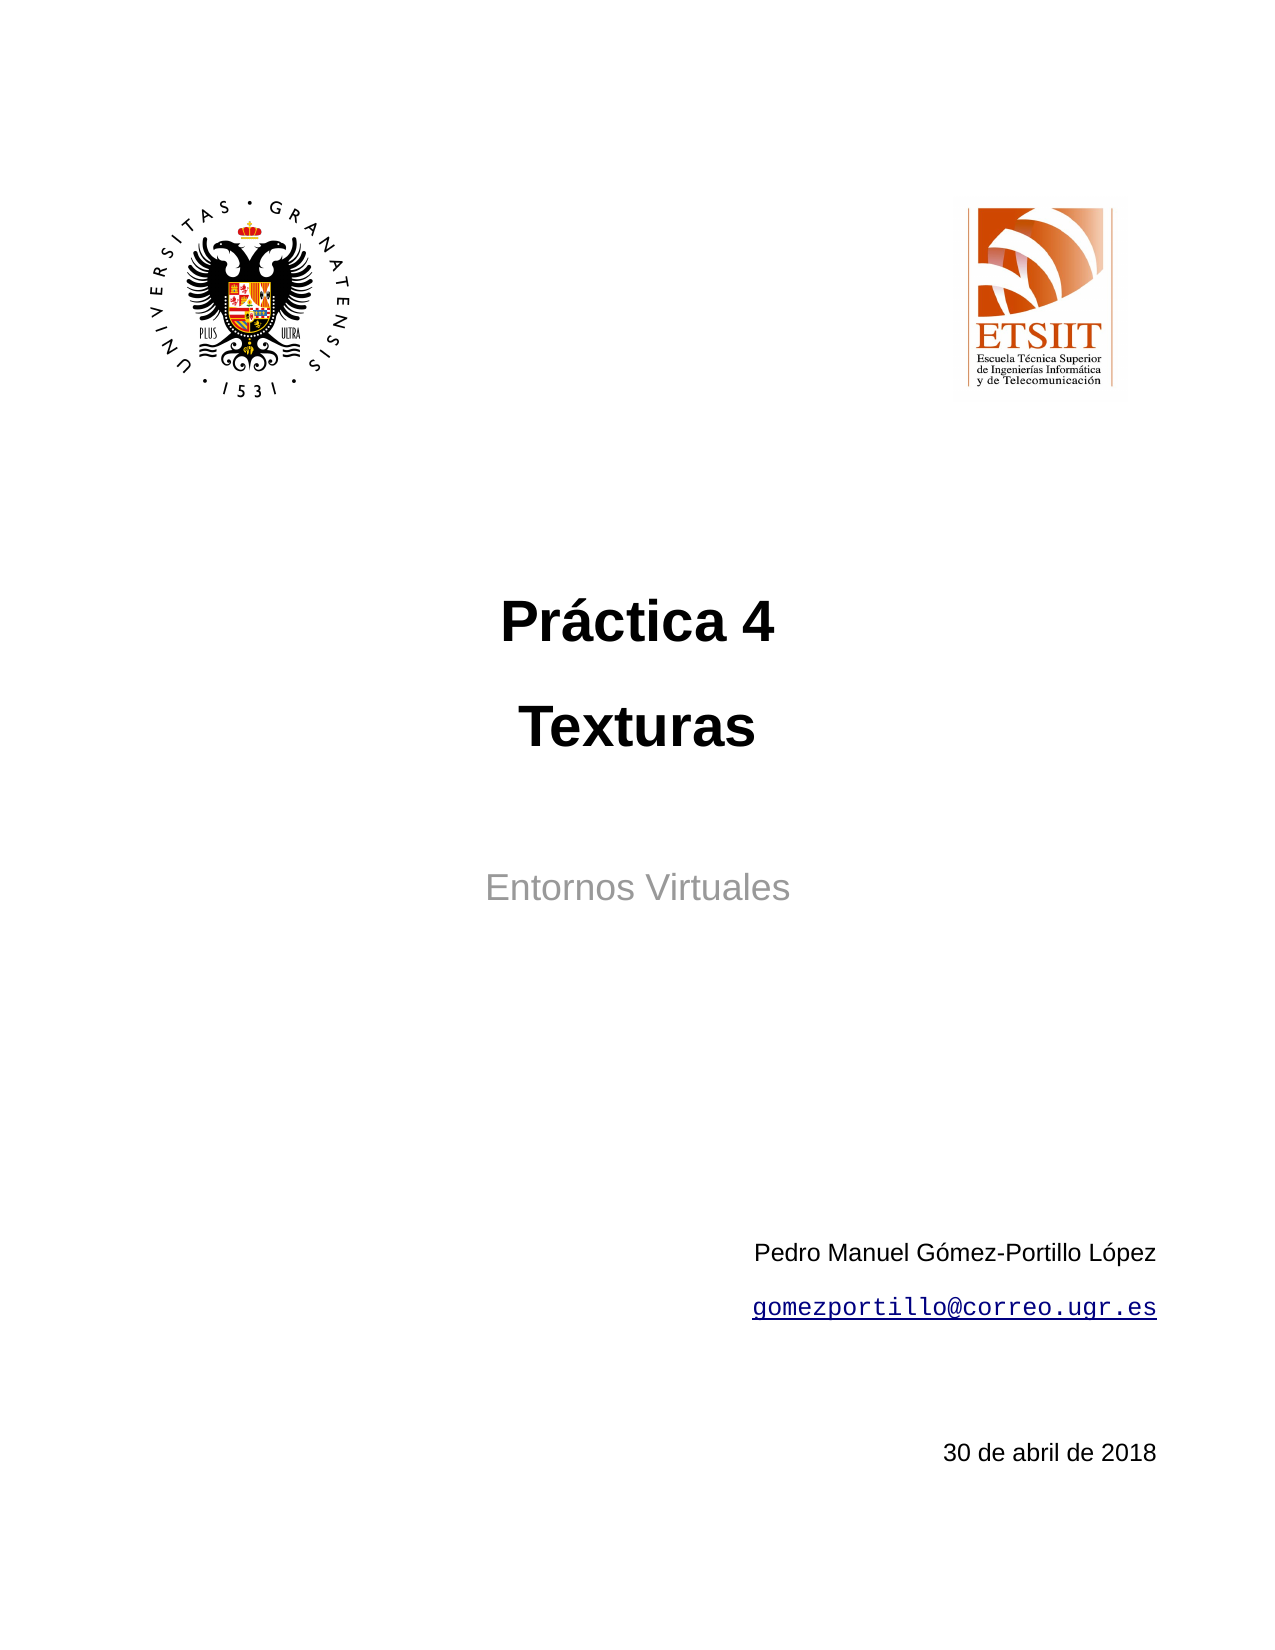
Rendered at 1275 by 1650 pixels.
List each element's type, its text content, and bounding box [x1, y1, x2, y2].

picture [953, 196, 1129, 402]
title Texturas [118, 692, 1157, 759]
text Pedro Manuel Gómez-Portillo López [118, 1237, 1157, 1266]
title Práctica 4 [118, 587, 1157, 654]
text 30 de abril de 2018 [118, 1438, 1157, 1467]
picture [140, 185, 359, 402]
subtitle Entornos Virtuales [118, 865, 1157, 908]
text gomezportillo@correo.ugr.es [118, 1295, 1157, 1323]
